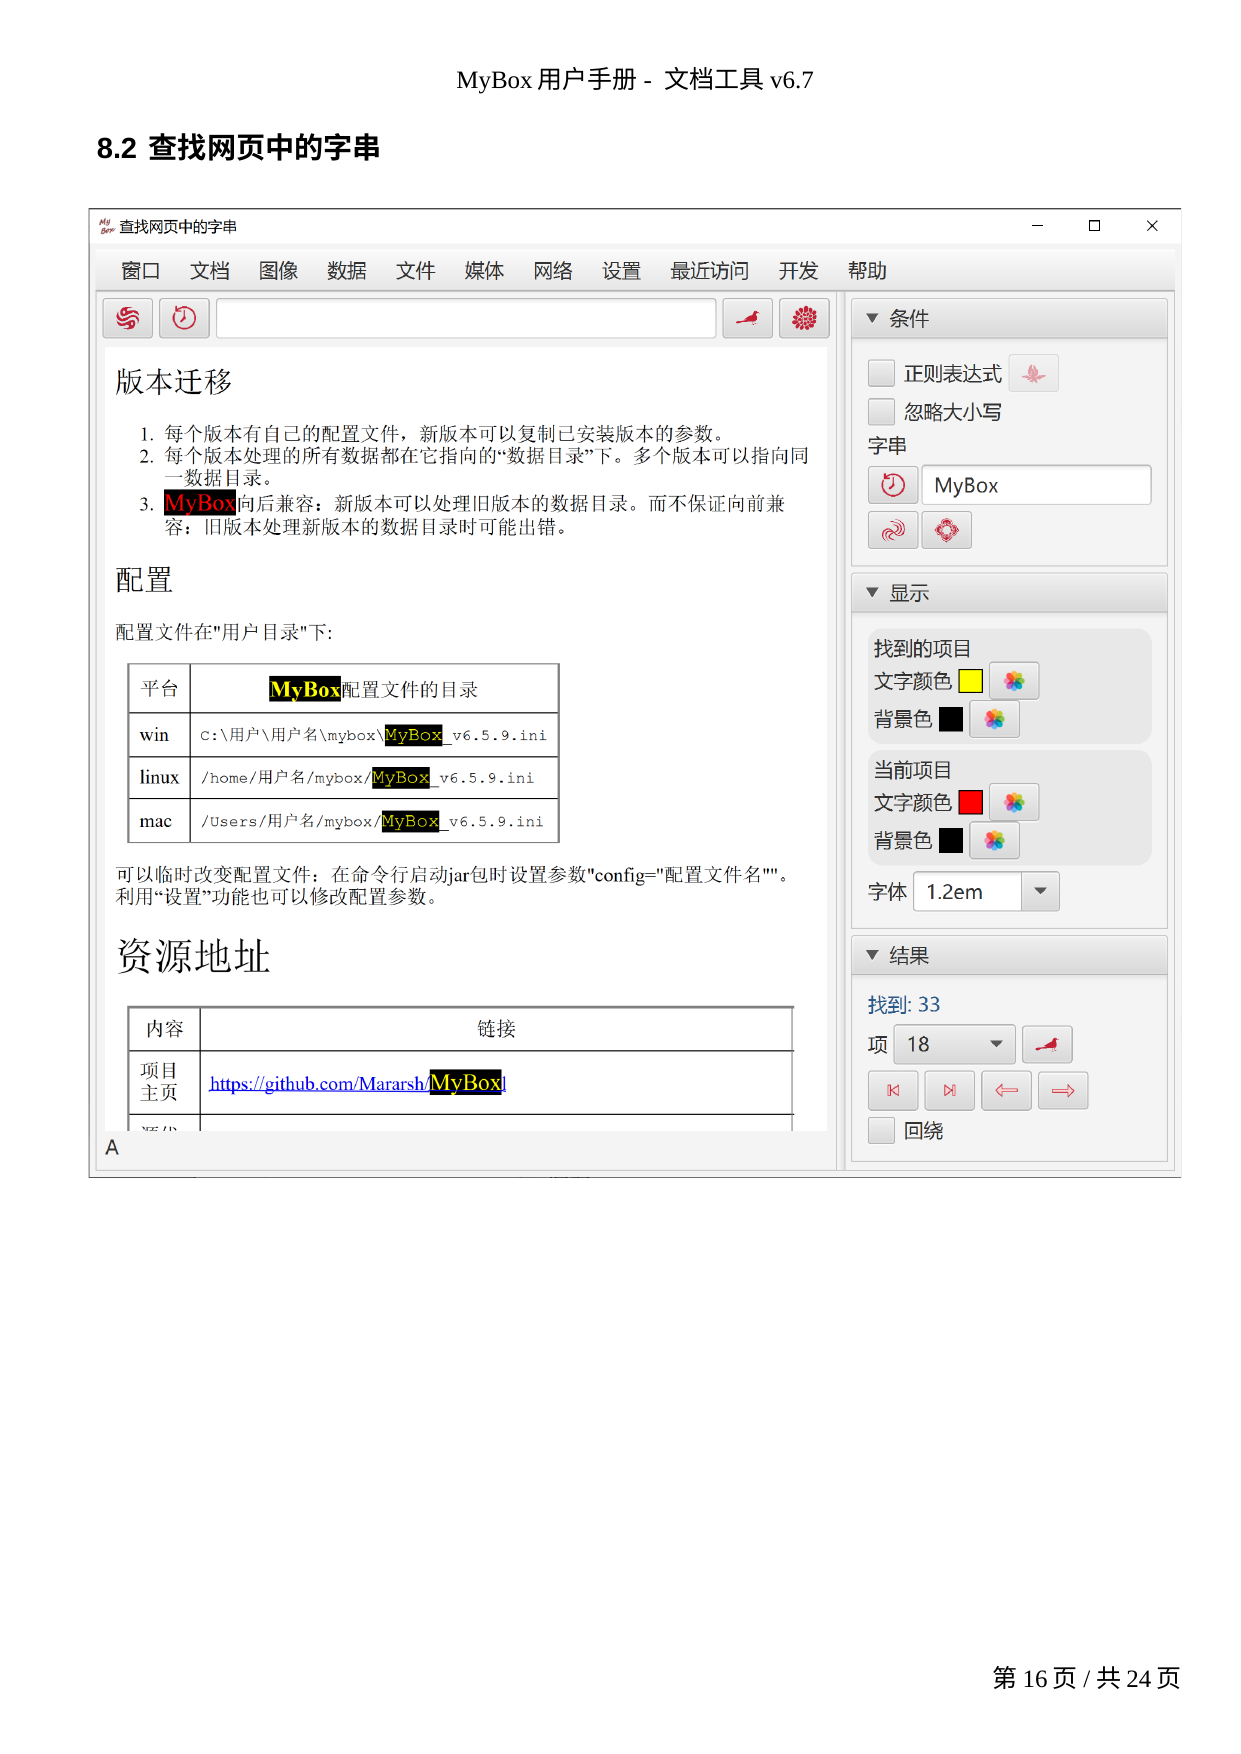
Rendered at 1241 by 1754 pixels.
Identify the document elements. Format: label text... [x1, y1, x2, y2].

subtitle 查找网页中的字串 [88, 125, 1181, 167]
picture [88, 208, 1182, 1178]
